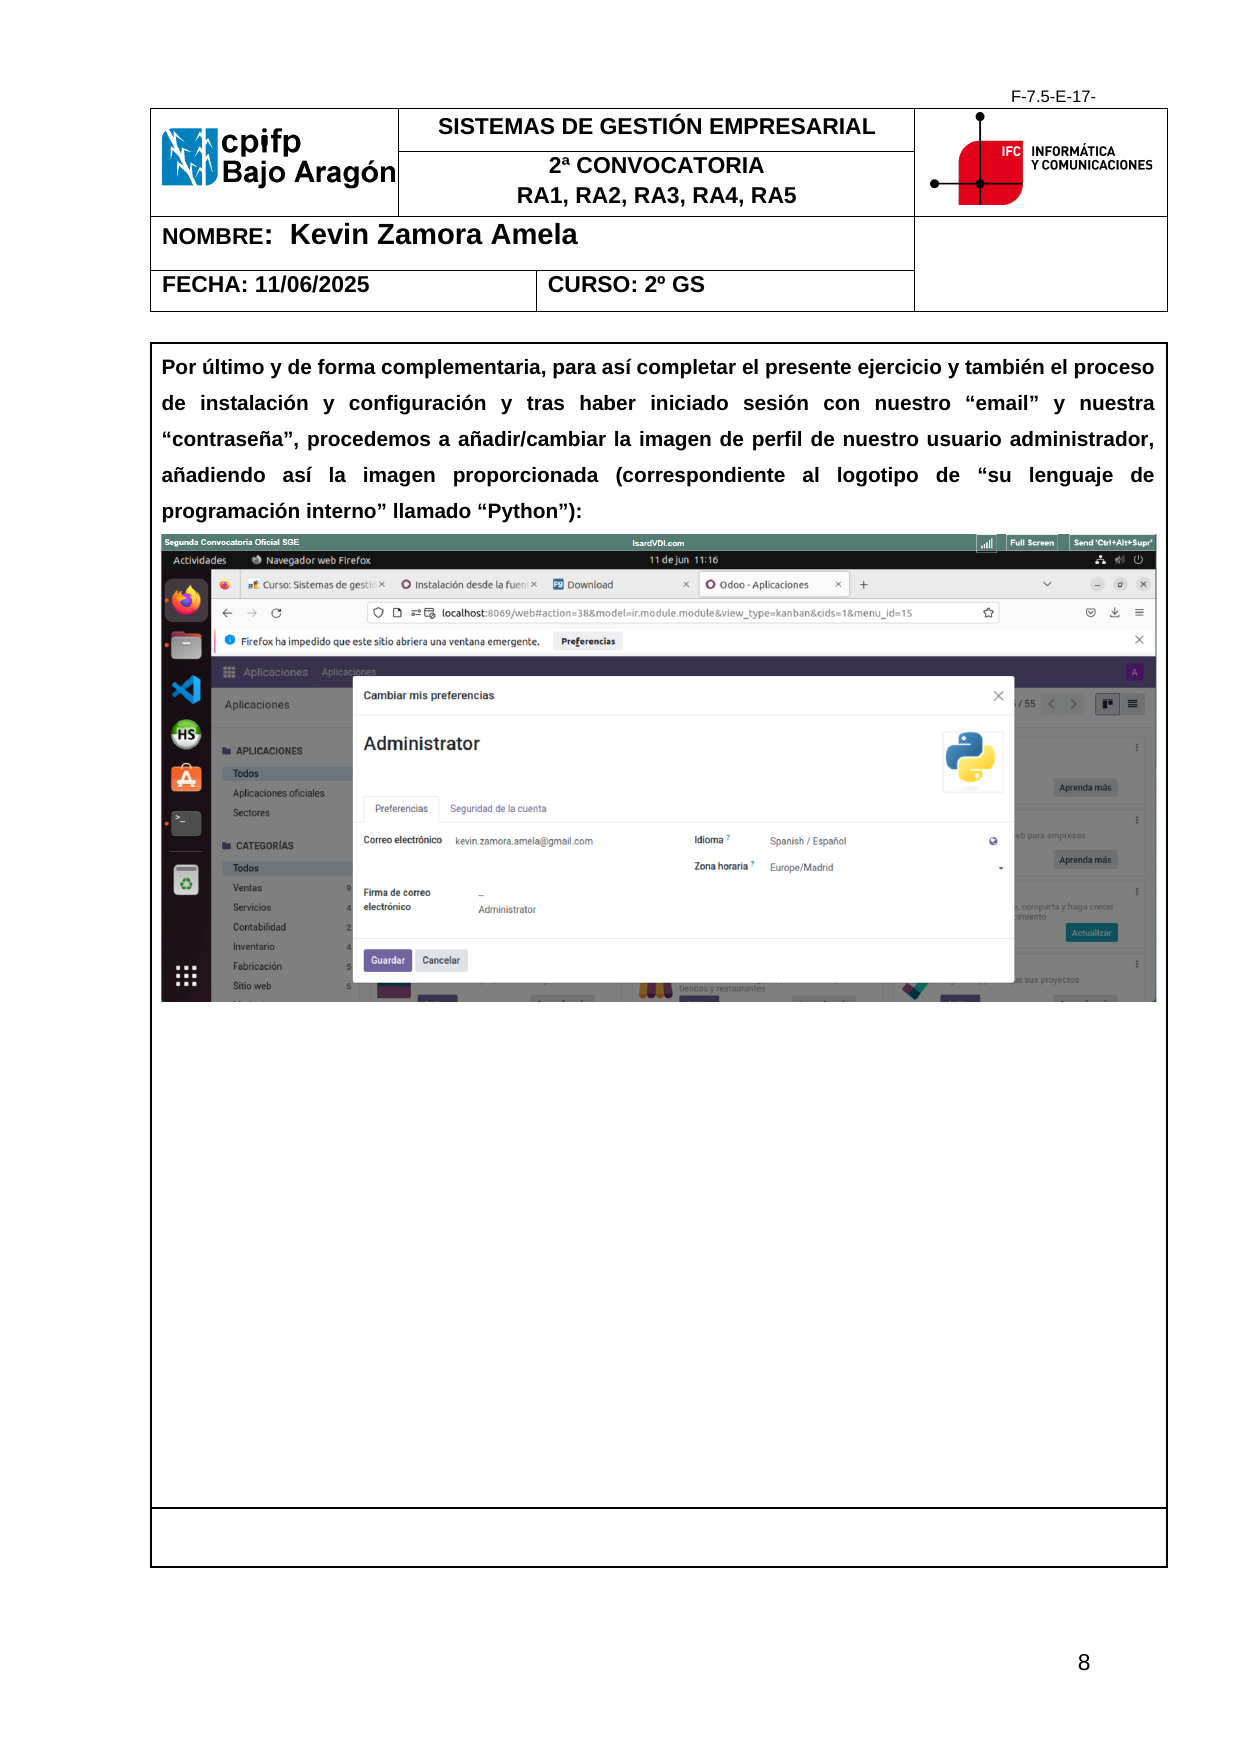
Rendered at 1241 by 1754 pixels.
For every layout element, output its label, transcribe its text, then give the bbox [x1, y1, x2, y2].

table_header Por último y de forma complementaria, para así completar el presente ejercicio y también el proceso de instalación y configuración y tras haber iniciado sesión con nuestro “email” y nuestra “contraseña”, procedemos a añadir/cambiar la imagen de perfil de nuestro usuario administrador, añadiendo así la imagen proporcionada (correspondiente al logotipo de “su lenguaje de programación interno” llamado “Python”): [152, 344, 1166, 1507]
picture [930, 112, 1153, 205]
table_cell [152, 1509, 1166, 1566]
picture [161, 127, 397, 190]
picture [161, 534, 1157, 1002]
